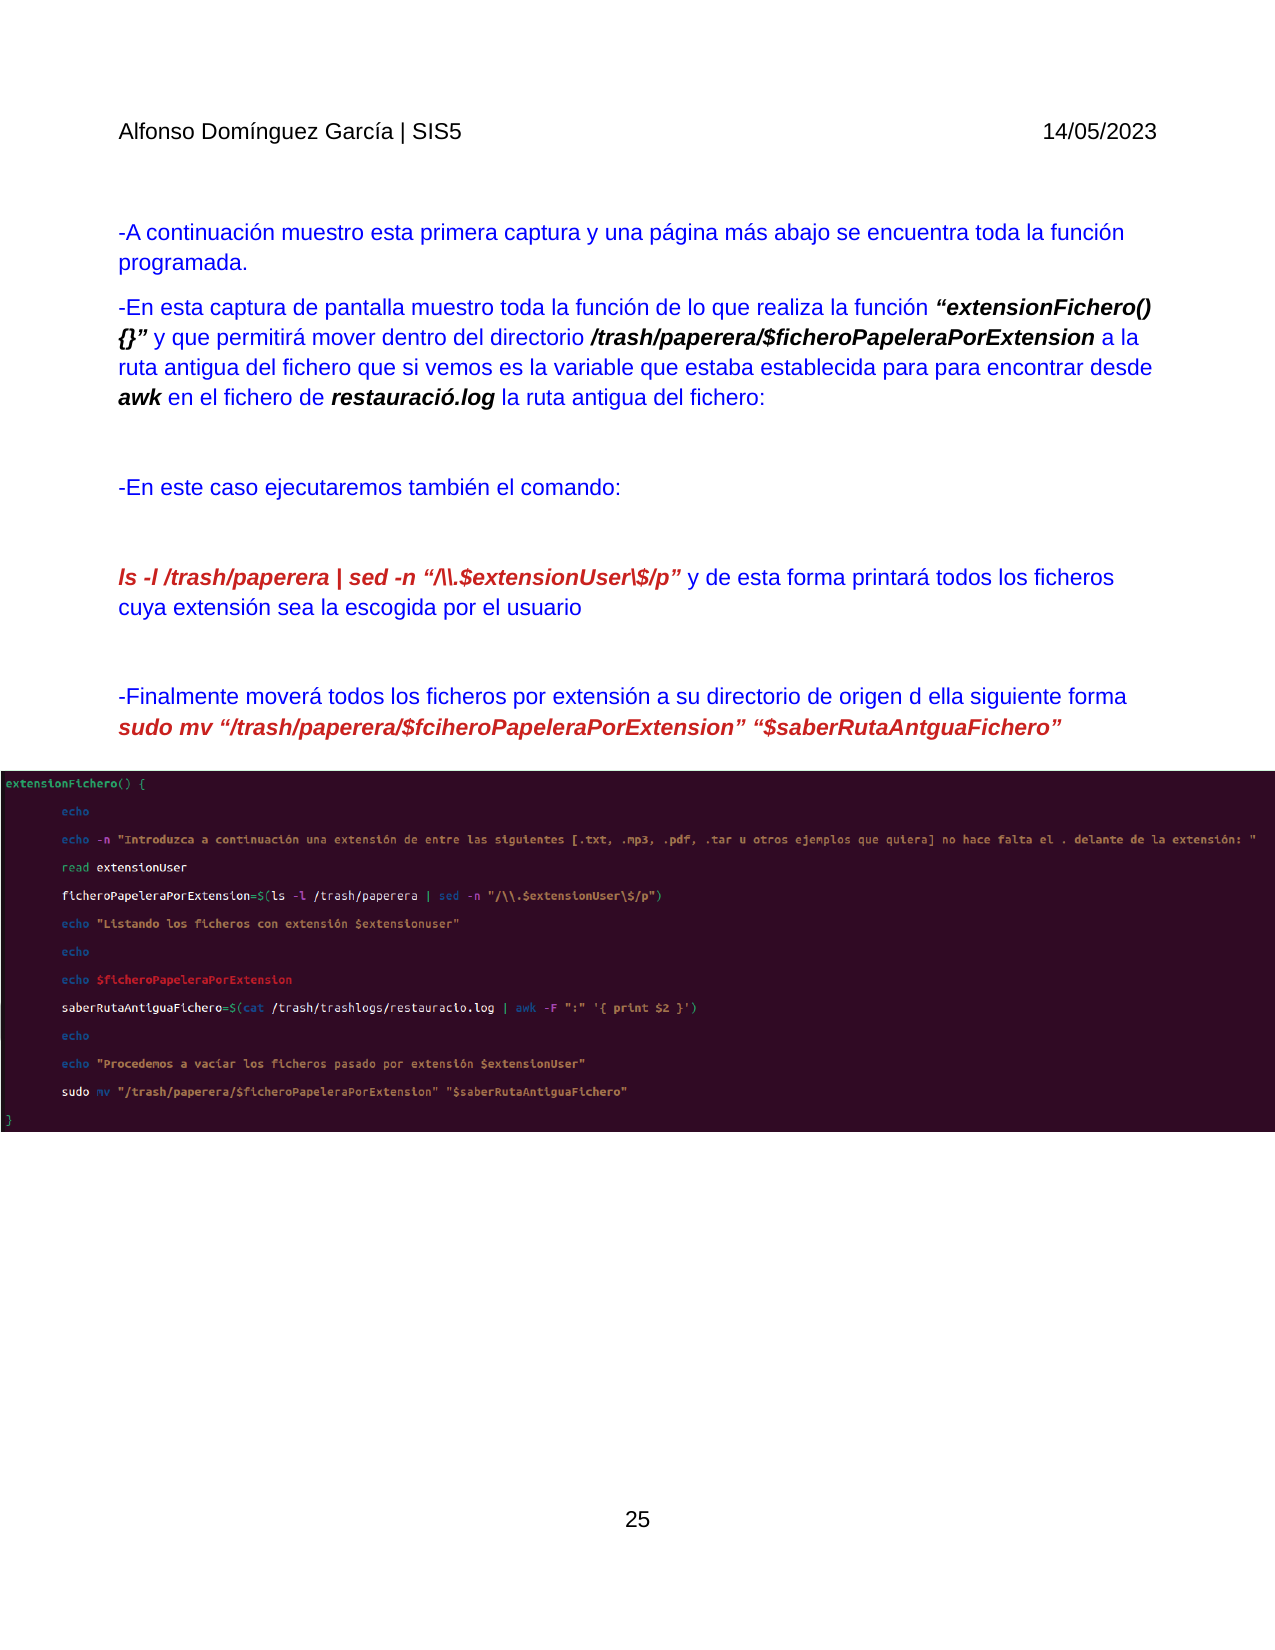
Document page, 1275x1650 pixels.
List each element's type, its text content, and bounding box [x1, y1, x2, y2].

text -En este caso ejecutaremos también el comando: [118, 474, 1157, 500]
text -Finalmente moverá todos los ficheros por extensión a su directorio de origen d ella siguiente forma sudo mv “/trash/paperera/$fciheroPapeleraPorExtension” “$saberRutaAntguaFichero” [118, 683, 1157, 740]
text -En esta captura de pantalla muestro toda la función de lo que realiza la función “extensionFichero(){}” y que permitirá mover dentro del directorio /trash/paperera/$ficheroPapeleraPorExtension a la ruta antigua del fichero que si vemos es la variable que estaba establecida para para encontrar desde awk en el fichero de restauració.log la ruta antigua del fichero: [118, 294, 1157, 411]
text ls -l /trash/paperera | sed -n “/\\.$extensionUser\$/p” y de esta forma printará todos los ficheros cuya extensión sea la escogida por el usuario [118, 563, 1157, 620]
text -A continuación muestro esta primera captura y una página más abajo se encuentra toda la función programada. [118, 219, 1157, 275]
picture [0, 770, 1275, 1132]
